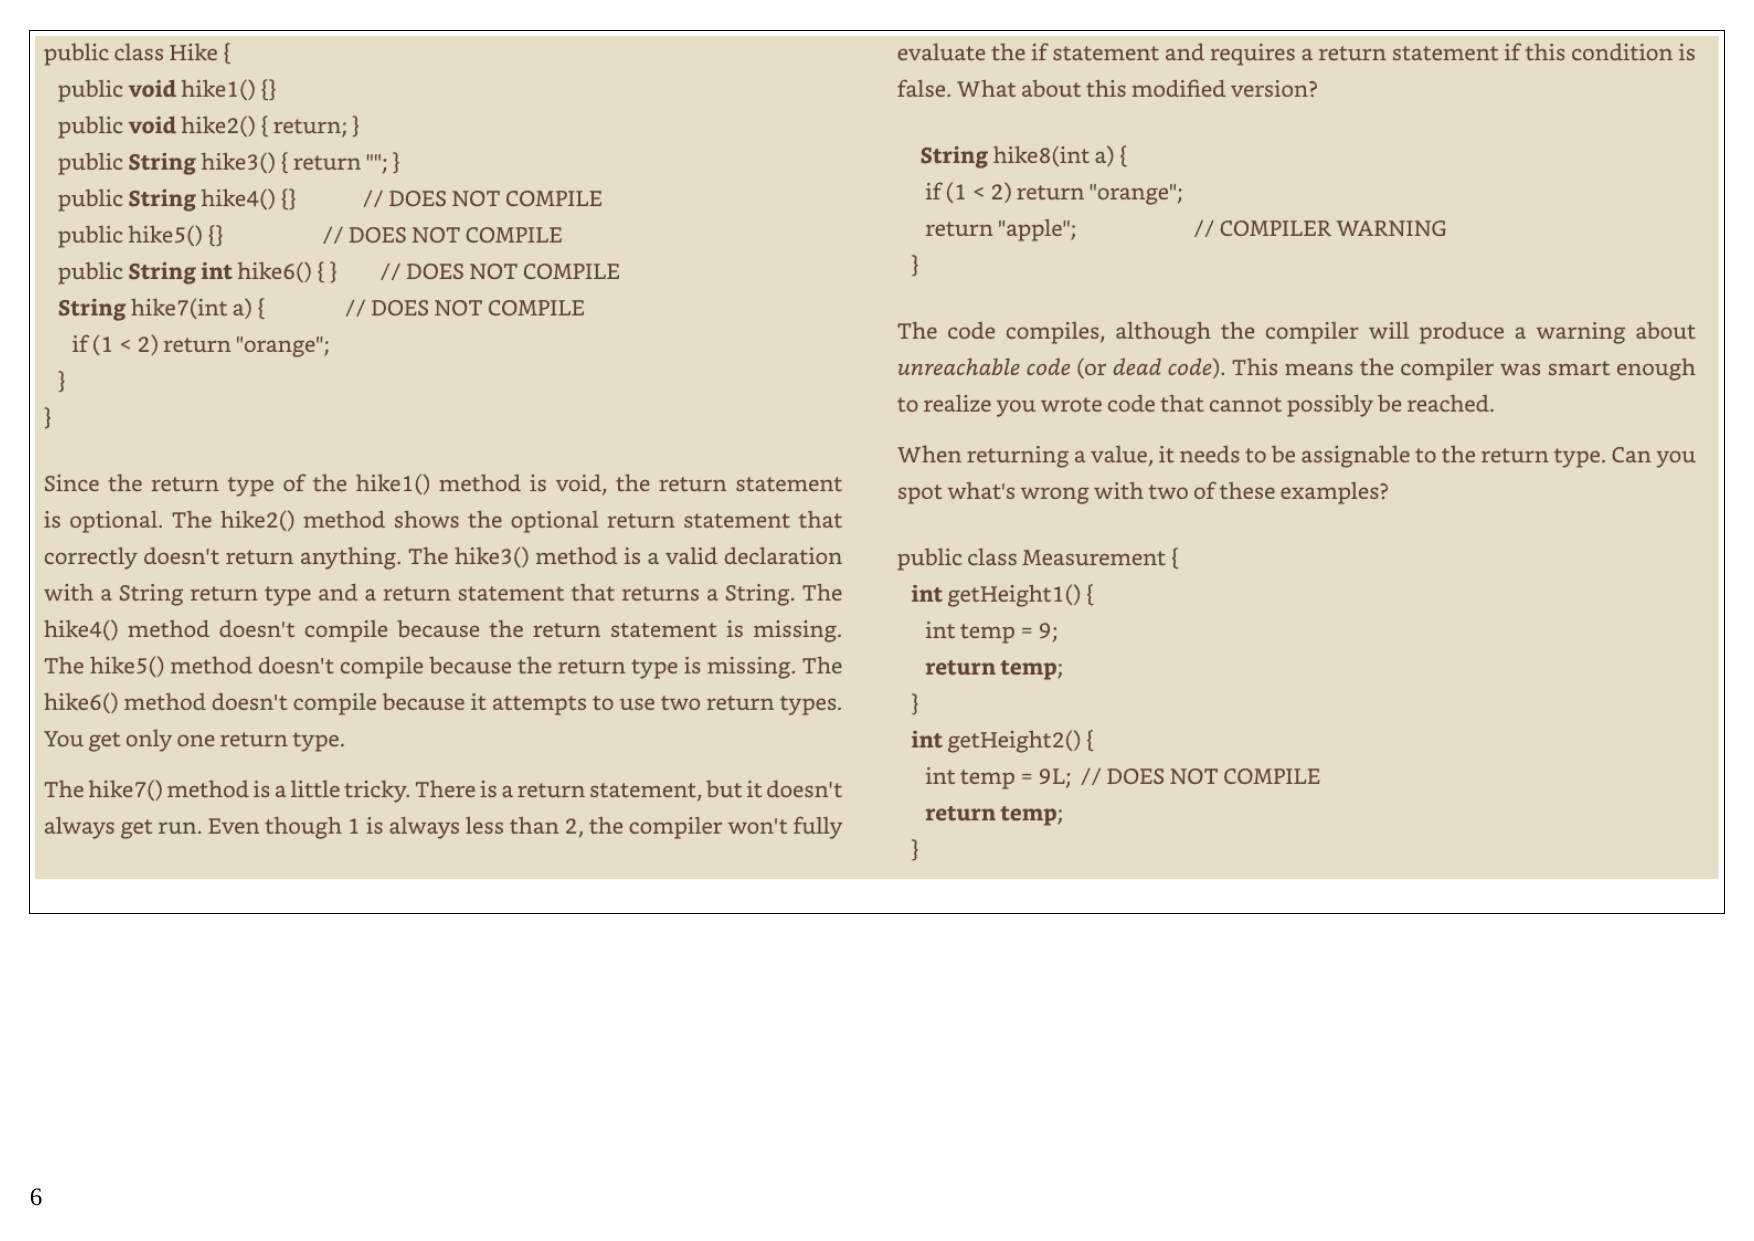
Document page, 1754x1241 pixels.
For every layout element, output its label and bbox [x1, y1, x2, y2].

picture [35, 36, 1719, 879]
table_cell [30, 31, 1724, 913]
